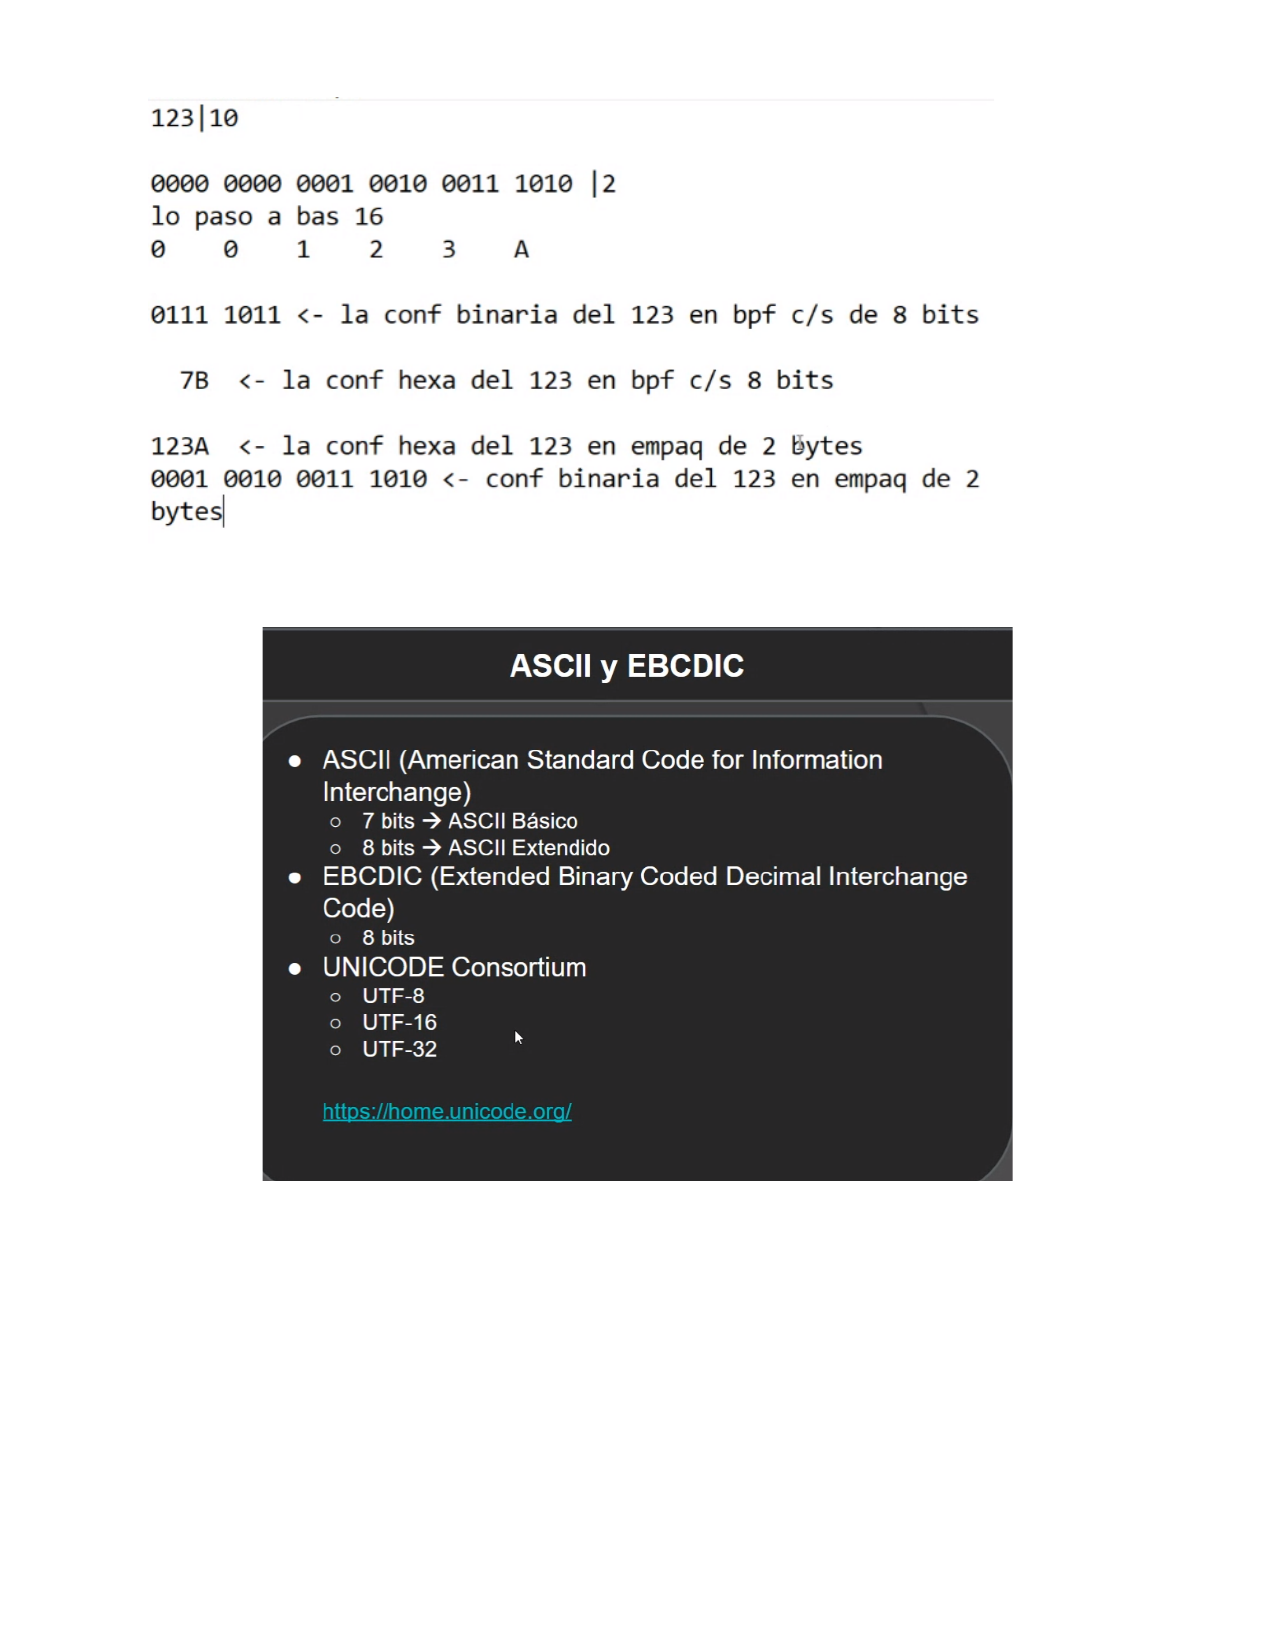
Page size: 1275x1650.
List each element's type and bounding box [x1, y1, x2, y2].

picture [148, 97, 995, 547]
picture [262, 627, 1013, 1181]
